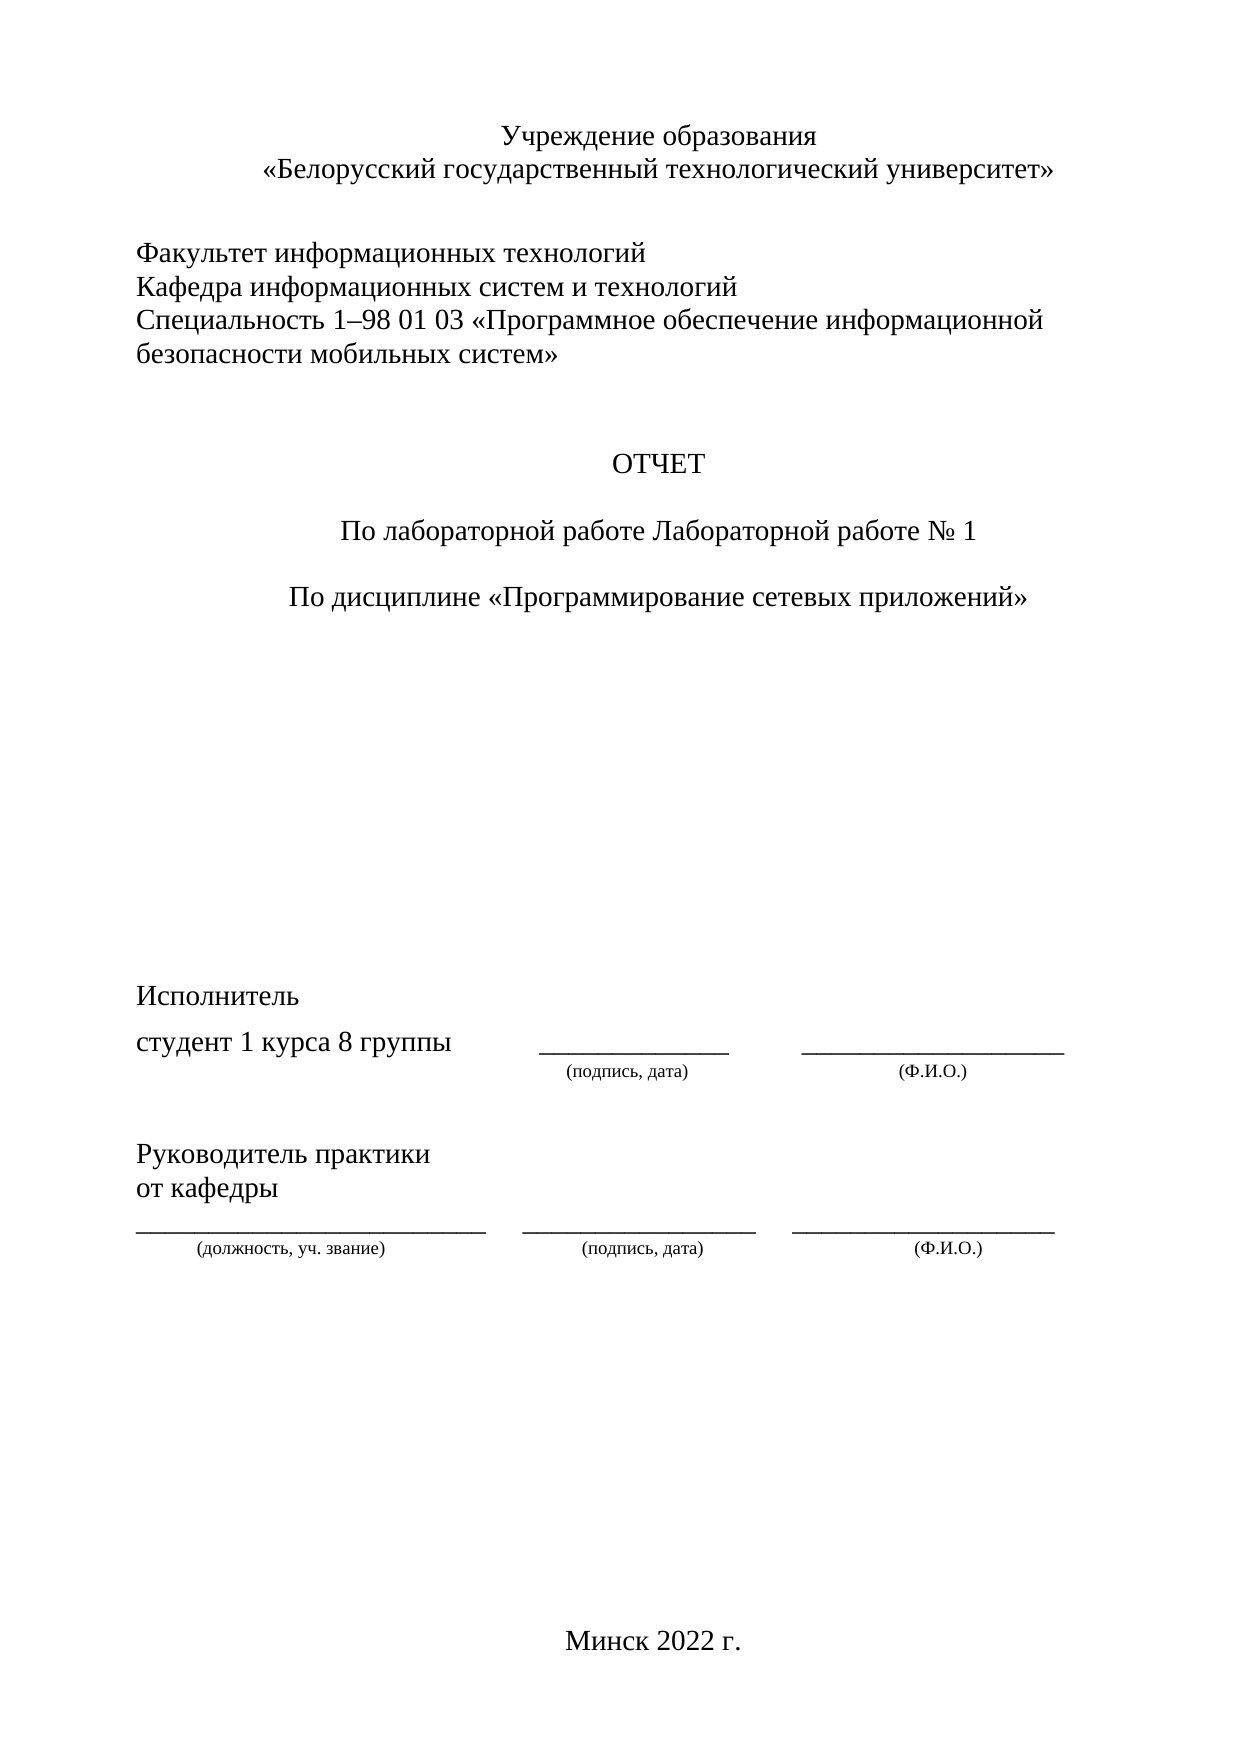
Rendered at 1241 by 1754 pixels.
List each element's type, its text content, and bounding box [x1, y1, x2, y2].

text (должность, уч. звание) (подпись, дата) (Ф.И.О.) [136, 1237, 1181, 1259]
text ________________________ ________________ __________________ [136, 1203, 1181, 1237]
text Специальность 1–98 01 03 «Программное обеспечение информационной безопасности мобильных систем» [136, 302, 1181, 369]
text «Белорусский государственный технологический университет» [136, 152, 1181, 185]
subtitle ОТЧЕТ [136, 446, 1181, 479]
text По лабораторной работе Лабораторной работе № 1 [136, 513, 1181, 547]
text Минск 2022 г. [565, 1623, 1181, 1657]
text По дисциплине «Программирование сетевых приложений» [136, 579, 1181, 613]
text Исполнитель [136, 978, 1181, 1011]
text Факультет информационных технологий [136, 235, 1181, 269]
text Учреждение образования [136, 118, 1181, 152]
text от кафедры [136, 1170, 1038, 1203]
text (подпись, дата) (Ф.И.О.) [136, 1060, 1181, 1081]
text Руководитель практики [136, 1136, 1038, 1170]
text студент 1 курса 8 группы _____________ __________________ [136, 1024, 1181, 1057]
text Кафедра информационных систем и технологий [136, 269, 1181, 302]
